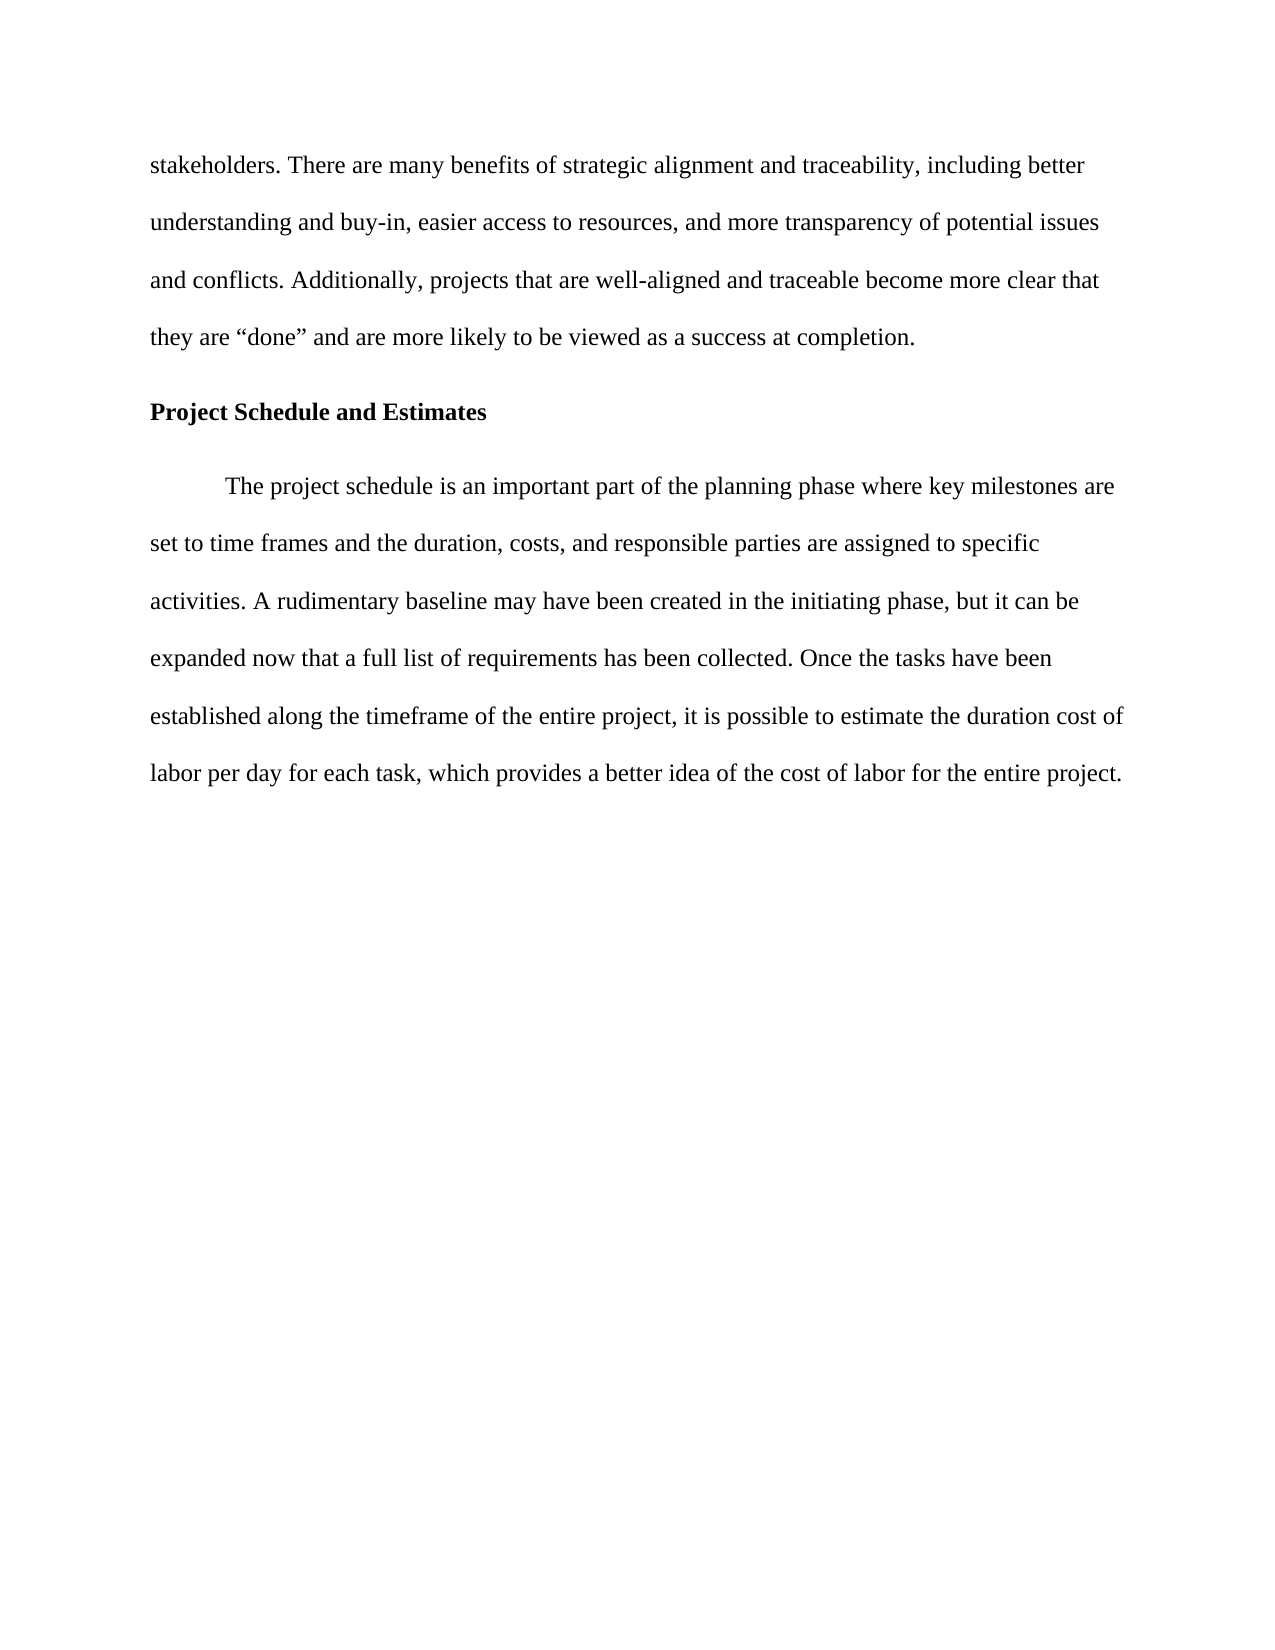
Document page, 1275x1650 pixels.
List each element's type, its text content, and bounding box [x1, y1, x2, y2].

text Project Schedule and Estimates [150, 397, 1125, 425]
text The project schedule is an important part of the planning phase where key milestones are set to time frames and the duration, costs, and responsible parties are assigned to specific activities. A rudimentary baseline may have been created in the initiating phase, but it can be expanded now that a full list of requirements has been collected. Once the tasks have been established along the timeframe of the entire project, it is possible to estimate the duration cost of labor per day for each task, which provides a better idea of the cost of labor for the entire project. [150, 471, 1125, 787]
text stakeholders. There are many benefits of strategic alignment and traceability, including better understanding and buy-in, easier access to resources, and more transparency of potential issues and conflicts. Additionally, projects that are well-aligned and traceable become more clear that they are “done” and are more likely to be viewed as a success at completion. [150, 150, 1125, 351]
